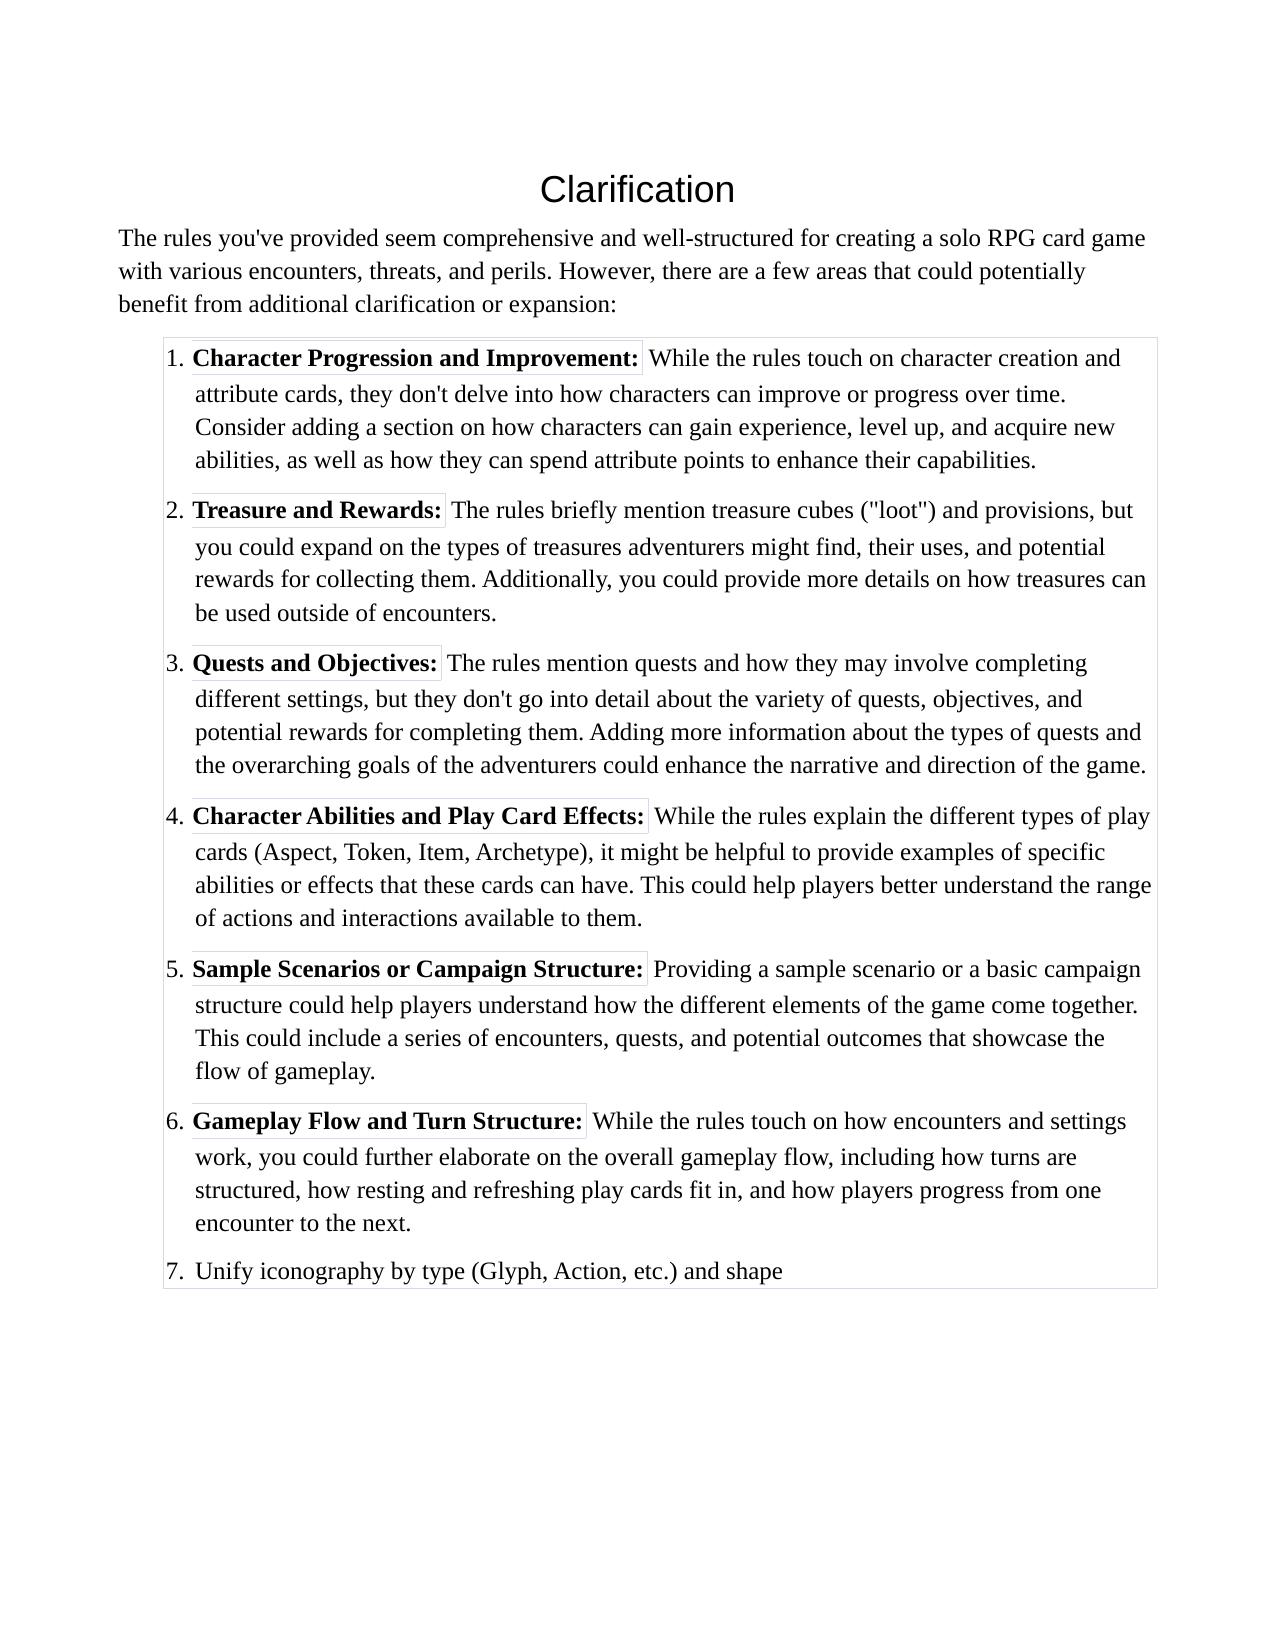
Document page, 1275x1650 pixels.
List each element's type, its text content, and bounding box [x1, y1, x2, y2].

list Character Abilities and Play Card Effects: While the rules explain the different types of play cards (Aspect, Token, Item, Archetype), it might be helpful to provide examples of specific abilities or effects that these cards can have. This could help players better understand the range of actions and interactions available to them. [164, 795, 1157, 932]
list Unify iconography by type (Glyph, Action, etc.) and shape [164, 1253, 1157, 1288]
list Character Progression and Improvement: While the rules touch on character creation and attribute cards, they don't delve into how characters can improve or progress over time. Consider adding a section on how characters can gain experience, level up, and acquire new abilities, as well as how they can spend attribute points to enhance their capabilities. [164, 338, 1157, 474]
list Treasure and Rewards: The rules briefly mention treasure cubes ("loot") and provisions, but you could expand on the types of treasures adventurers might find, their uses, and potential rewards for collecting them. Additionally, you could provide more details on how treasures can be used outside of encounters. [164, 489, 1157, 626]
list Quests and Objectives: The rules mention quests and how they may involve completing different settings, but they don't go into detail about the variety of quests, objectives, and potential rewards for completing them. Adding more information about the types of quests and the overarching goals of the adventurers could enhance the narrative and direction of the game. [164, 642, 1157, 779]
text The rules you've provided seem comprehensive and well-structured for creating a solo RPG card game with various encounters, threats, and perils. However, there are a few areas that could potentially benefit from additional clarification or expansion: [118, 223, 1157, 318]
list Sample Scenarios or Campaign Structure: Providing a sample scenario or a basic campaign structure could help players understand how the different elements of the game come together. This could include a series of encounters, quests, and potential outcomes that showcase the flow of gameplay. [164, 948, 1157, 1084]
list Gameplay Flow and Turn Structure: While the rules touch on how encounters and settings work, you could further elaborate on the overall gameplay flow, including how turns are structured, how resting and refreshing play cards fit in, and how players progress from one encounter to the next. [164, 1100, 1157, 1237]
subtitle Clarification [118, 124, 1157, 211]
